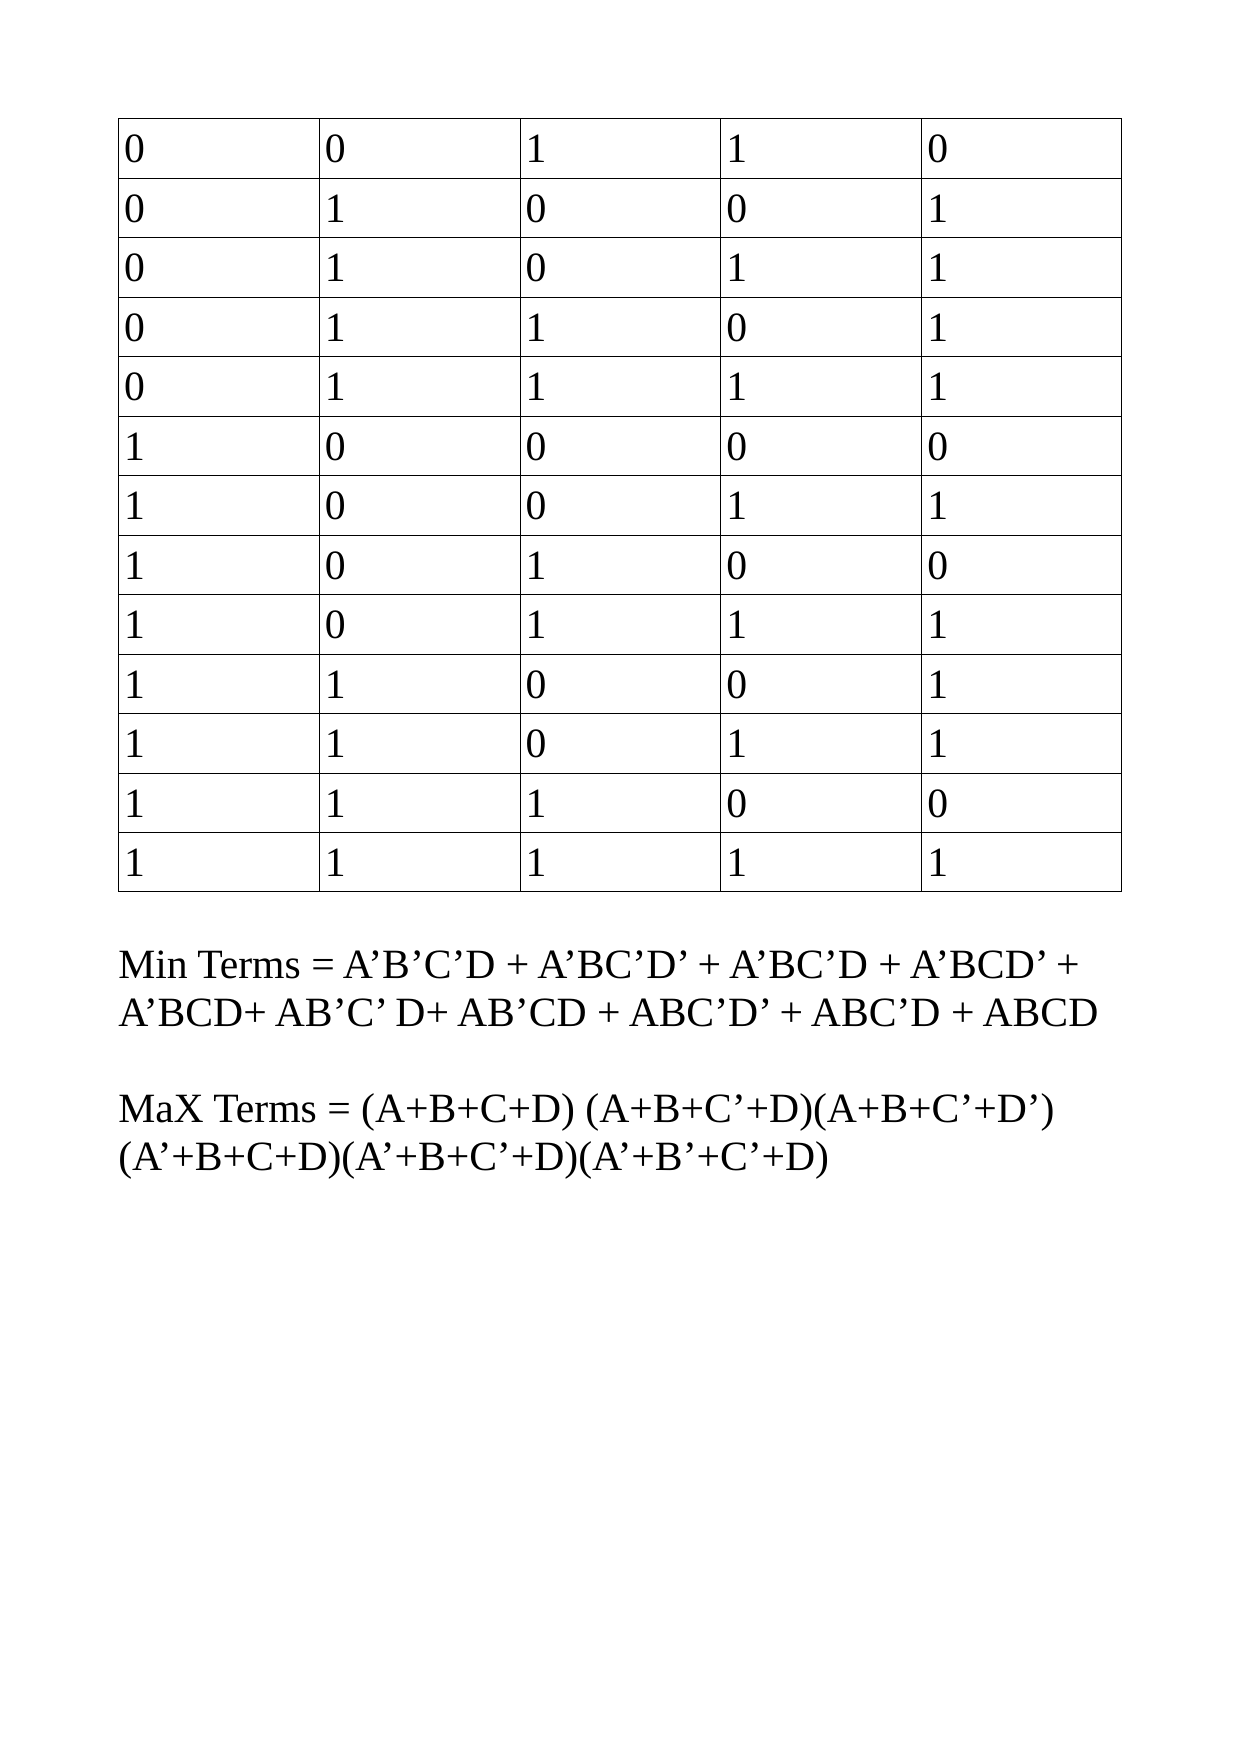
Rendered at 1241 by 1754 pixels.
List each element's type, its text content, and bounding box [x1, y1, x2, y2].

table_cell 0 [320, 476, 520, 534]
table_cell 1 [521, 833, 720, 891]
table_cell 1 [922, 298, 1121, 356]
table_cell 1 [922, 714, 1121, 772]
table_cell 1 [721, 476, 921, 534]
table_cell 1 [922, 179, 1121, 237]
table_cell 1 [721, 357, 921, 416]
text (A’+B+C+D)(A’+B+C’+D)(A’+B’+C’+D) [118, 1131, 1122, 1179]
table_cell 0 [119, 357, 319, 416]
table_cell 0 [922, 536, 1121, 594]
table_cell 1 [119, 417, 319, 475]
table_cell 1 [320, 357, 520, 416]
table_cell 0 [521, 417, 720, 475]
table_cell 1 [119, 536, 319, 594]
table_cell 0 [119, 179, 319, 237]
table_cell 0 [119, 298, 319, 356]
table_cell 1 [922, 833, 1121, 891]
table_cell 0 [521, 476, 720, 534]
table_cell 0 [721, 417, 921, 475]
table_cell 1 [119, 476, 319, 534]
table_cell 0 [320, 595, 520, 653]
table_cell 1 [320, 298, 520, 356]
table_cell 0 [521, 714, 720, 772]
table_cell 1 [320, 714, 520, 772]
table_cell 1 [922, 238, 1121, 297]
table_cell 1 [320, 238, 520, 297]
table_cell 0 [721, 298, 921, 356]
table_cell 0 [320, 119, 520, 178]
table_cell 0 [521, 179, 720, 237]
table_cell 0 [922, 417, 1121, 475]
text MaX Terms = (A+B+C+D) (A+B+C’+D)(A+B+C’+D’) [118, 1083, 1122, 1131]
table_cell 0 [119, 238, 319, 297]
table_cell 1 [119, 774, 319, 832]
table_cell 0 [922, 774, 1121, 832]
table_cell 1 [521, 595, 720, 653]
table_cell 1 [320, 655, 520, 713]
table_cell 0 [521, 655, 720, 713]
table_cell 1 [119, 595, 319, 653]
table_cell 1 [721, 238, 921, 297]
table_cell 0 [521, 238, 720, 297]
table_cell 1 [721, 714, 921, 772]
table_cell 1 [119, 655, 319, 713]
table_cell 1 [922, 655, 1121, 713]
table_cell 0 [119, 119, 319, 178]
table_cell 1 [521, 119, 720, 178]
table_cell 1 [721, 595, 921, 653]
table_cell 0 [721, 536, 921, 594]
table_cell 1 [521, 357, 720, 416]
table_cell 1 [320, 179, 520, 237]
table_cell 1 [320, 833, 520, 891]
table_cell 0 [721, 179, 921, 237]
table_cell 1 [721, 119, 921, 178]
table_cell 1 [922, 476, 1121, 534]
table_cell 0 [721, 655, 921, 713]
table_cell 1 [521, 298, 720, 356]
table_cell 1 [521, 774, 720, 832]
table_cell 1 [922, 357, 1121, 416]
table_cell 1 [119, 714, 319, 772]
table_cell 0 [320, 417, 520, 475]
table_cell 0 [320, 536, 520, 594]
table_cell 1 [922, 595, 1121, 653]
table_cell 1 [320, 774, 520, 832]
table_cell 1 [521, 536, 720, 594]
table_cell 1 [119, 833, 319, 891]
table_cell 0 [922, 119, 1121, 178]
table_cell 0 [721, 774, 921, 832]
text Min Terms = A’B’C’D + A’BC’D’ + A’BC’D + A’BCD’ + A’BCD+ AB’C’ D+ AB’CD + ABC’D’ + ABC’D + ABCD [118, 939, 1122, 1035]
table_cell 1 [721, 833, 921, 891]
